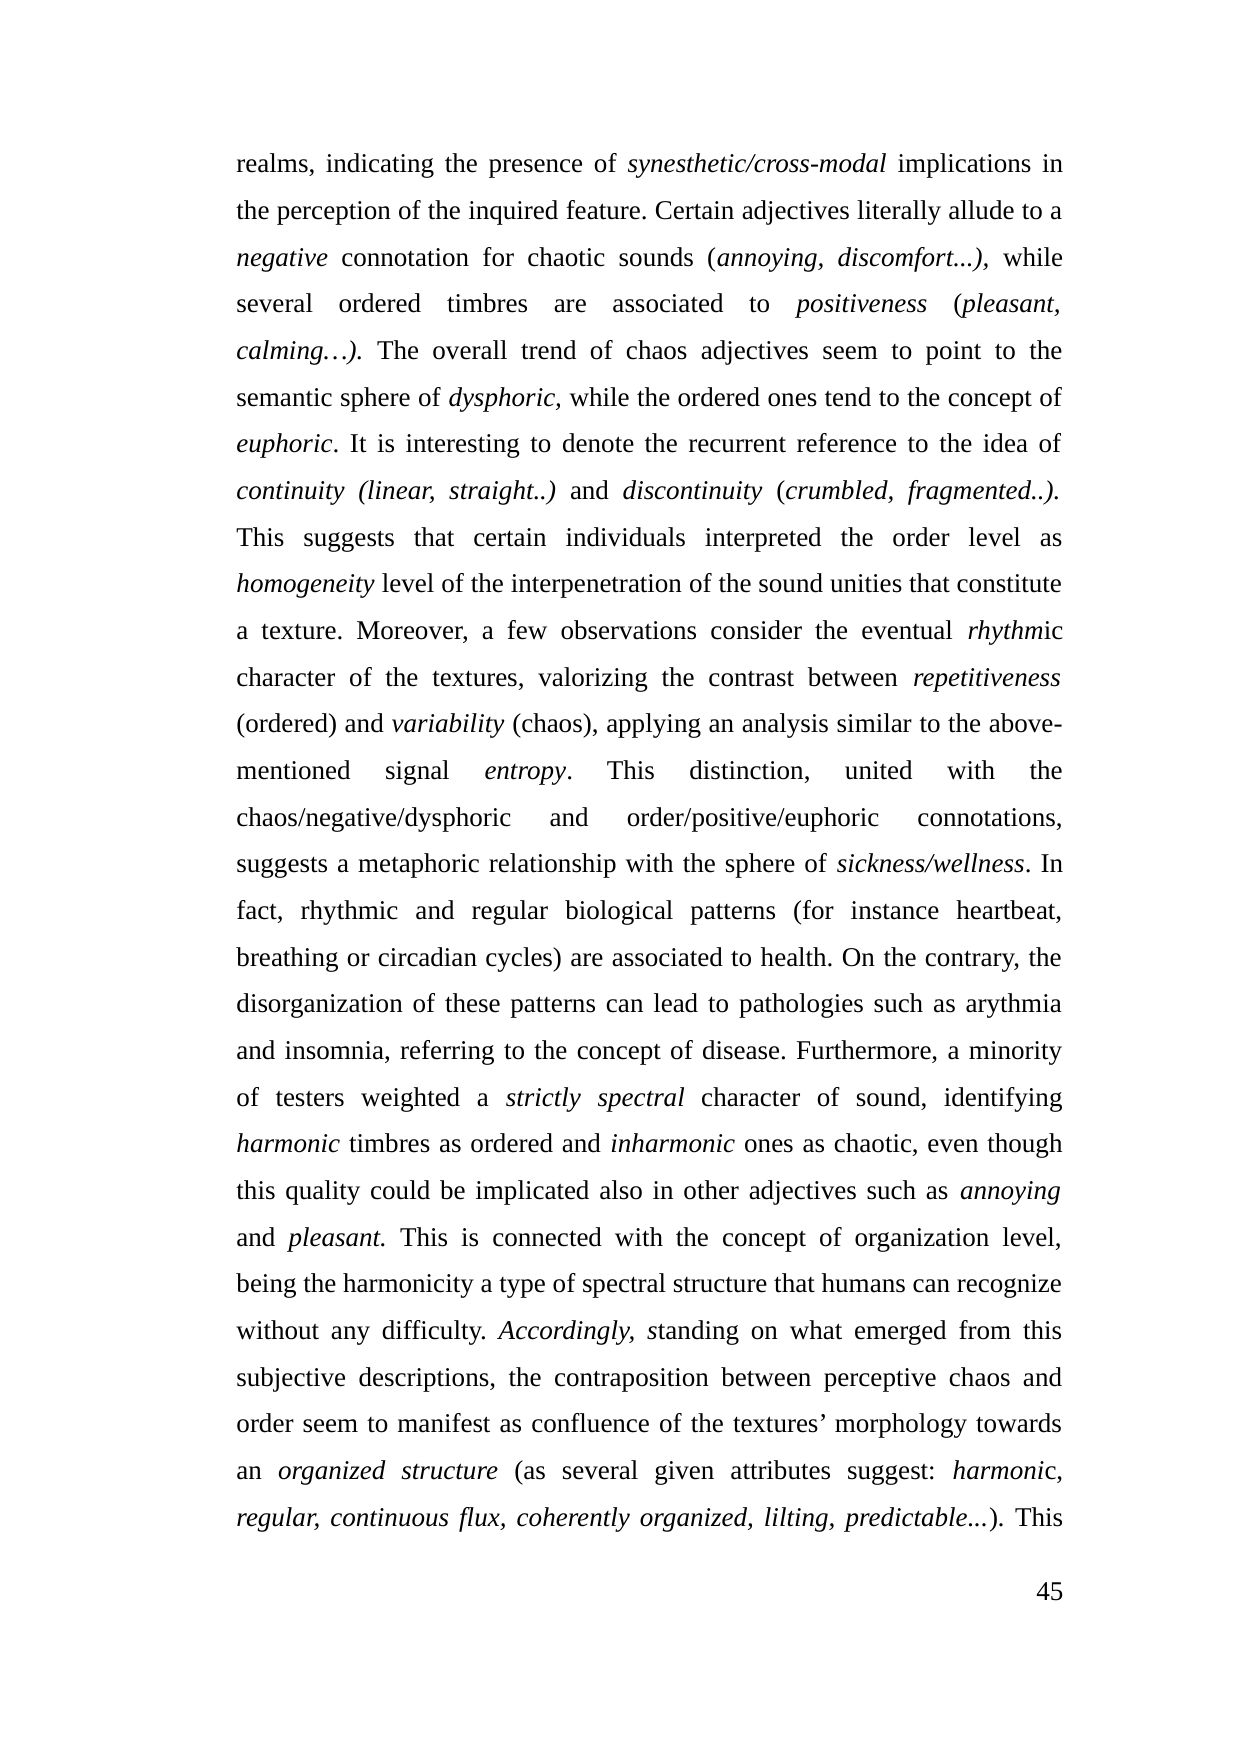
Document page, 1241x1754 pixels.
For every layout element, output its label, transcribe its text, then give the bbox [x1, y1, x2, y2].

text realms, indicating the presence of synesthetic/cross-modal implications in the perception of the inquired feature. Certain adjectives literally allude to a negative connotation for chaotic sounds (annoying, discomfort...), while several ordered timbres are associated to positiveness (pleasant, calming…). The overall trend of chaos adjectives seem to point to the semantic sphere of dysphoric, while the ordered ones tend to the concept of euphoric. It is interesting to denote the recurrent reference to the idea of continuity (linear, straight..) and discontinuity (crumbled, fragmented..). This suggests that certain individuals interpreted the order level as homogeneity level of the interpenetration of the sound unities that constitute a texture. Moreover, a few observations consider the eventual rhythmic character of the textures, valorizing the contrast between repetitiveness (ordered) and variability (chaos), applying an analysis similar to the above-mentioned signal entropy. This distinction, united with the chaos/negative/dysphoric and order/positive/euphoric connotations, suggests a metaphoric relationship with the sphere of sickness/wellness. In fact, rhythmic and regular biological patterns (for instance heartbeat, breathing or circadian cycles) are associated to health. On the contrary, the disorganization of these patterns can lead to pathologies such as arythmia and insomnia, referring to the concept of disease. Furthermore, a minority of testers weighted a strictly spectral character of sound, identifying harmonic timbres as ordered and inharmonic ones as chaotic, even though this quality could be implicated also in other adjectives such as annoying and pleasant. This is connected with the concept of organization level, being the harmonicity a type of spectral structure that humans can recognize without any difficulty. Accordingly, standing on what emerged from this subjective descriptions, the contraposition between perceptive chaos and order seem to manifest as confluence of the textures’ morphology towards an organized structure (as several given attributes suggest: harmonic, regular, continuous flux, coherently organized, lilting, predictable...). This [236, 148, 1063, 1532]
